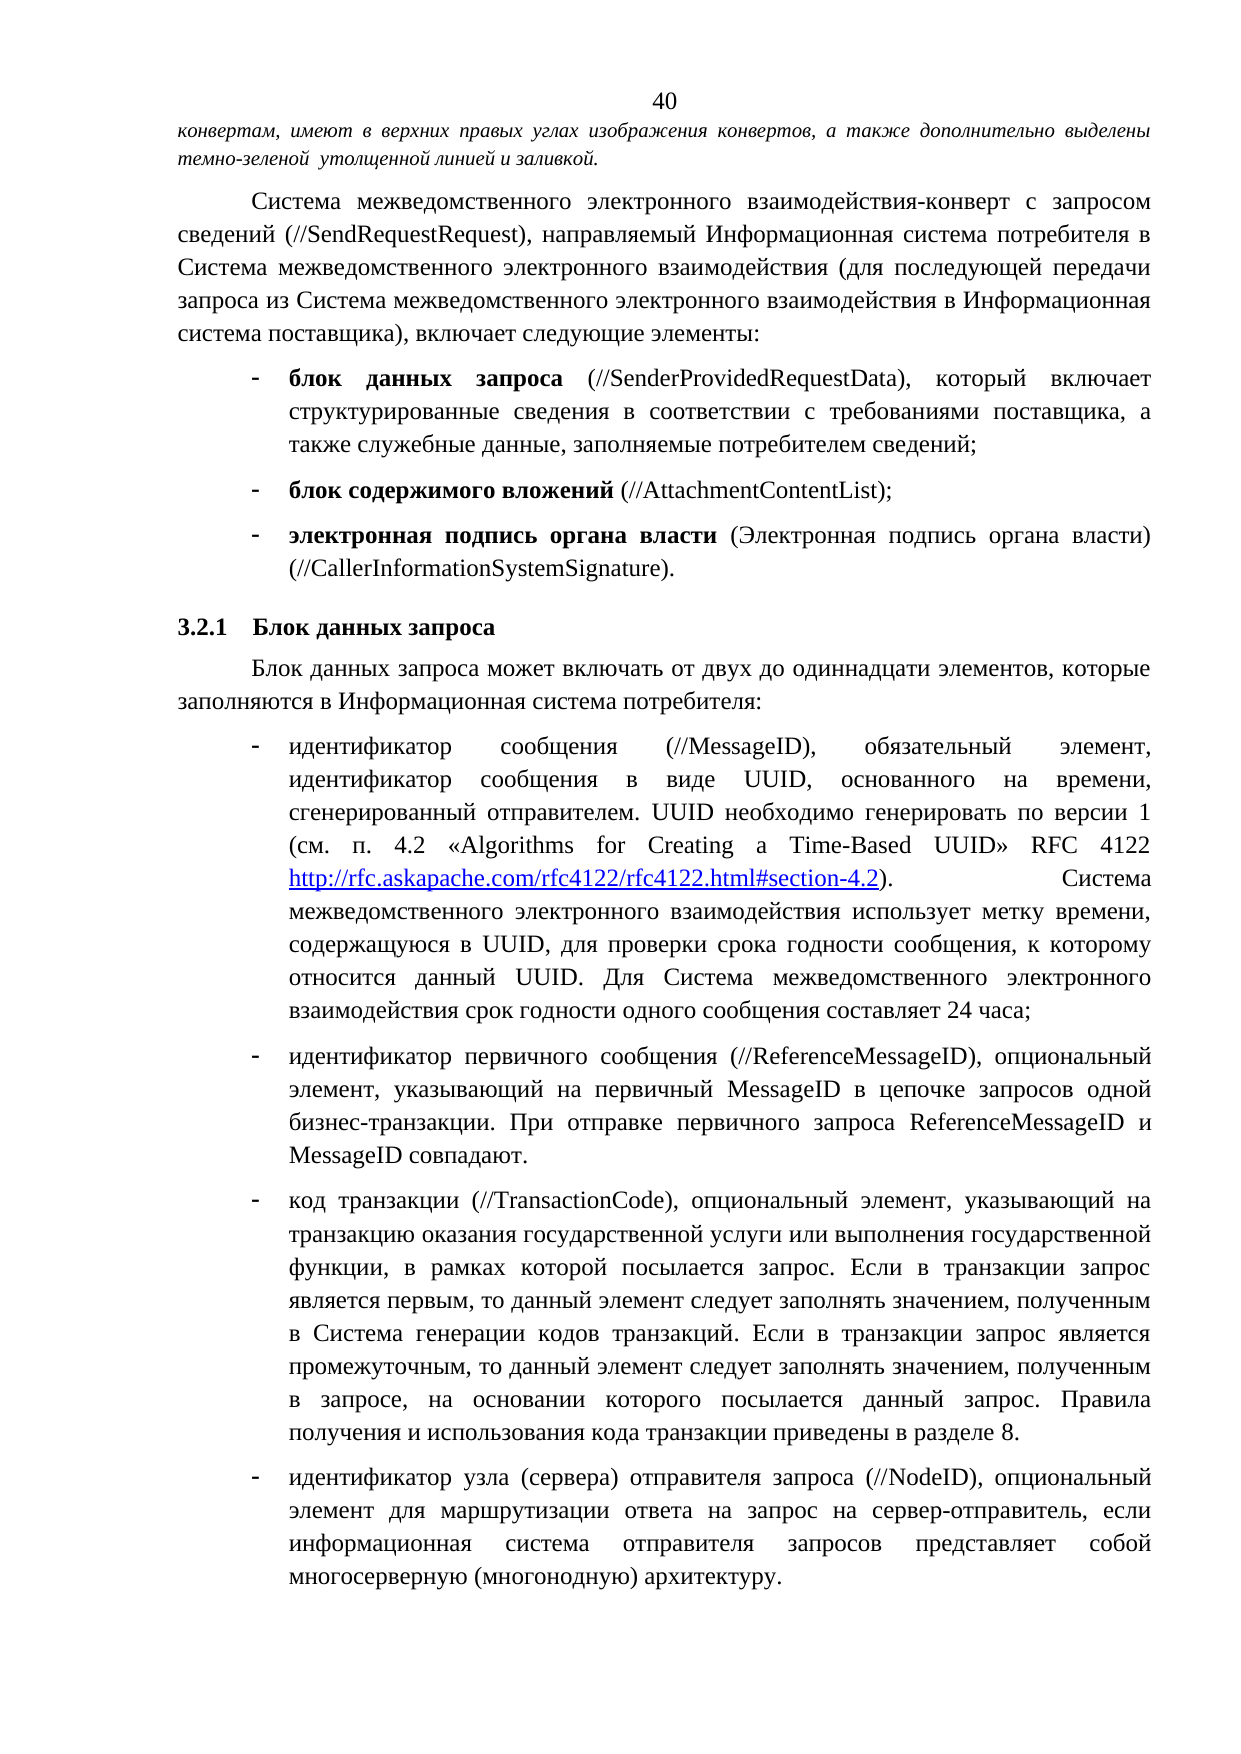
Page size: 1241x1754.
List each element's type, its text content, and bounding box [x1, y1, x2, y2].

list блок данных запроса (//SenderProvidedRequestData), который включает структурированные сведения в соответствии с требованиями поставщика, а также служебные данные, заполняемые потребителем сведений; [251, 363, 1152, 458]
list идентификатор узла (сервера) отправителя запроса (//NodeID), опциональный элемент для маршрутизации ответа на запрос на сервер-отправитель, если информационная система отправителя запросов представляет собой многосерверную (многонодную) архитектуру. [251, 1462, 1152, 1590]
text Система межведомственного электронного взаимодействия-конверт с запросом сведений (//SendRequestRequest), направляемый Информационная система потребителя в Система межведомственного электронного взаимодействия (для последующей передачи запроса из Система межведомственного электронного взаимодействия в Информационная система поставщика), включает следующие элементы: [177, 186, 1152, 347]
list блок содержимого вложений (//AttachmentContentList); [251, 475, 1152, 504]
text конвертам, имеют в верхних правых углах изображения конвертов, а также дополнительно выделены темно-зеленой утолщенной линией и заливкой. [177, 118, 1152, 170]
list код транзакции (//TransactionCode), опциональный элемент, указывающий на транзакцию оказания государственной услуги или выполнения государственной функции, в рамках которой посылается запрос. Если в транзакции запрос является первым, то данный элемент следует заполнять значением, полученным в Система генерации кодов транзакций. Если в транзакции запрос является промежуточным, то данный элемент следует заполнять значением, полученным в запросе, на основании которого посылается данный запрос. Правила получения и использования кода транзакции приведены в разделе 8. [251, 1186, 1152, 1446]
subtitle Блок данных запроса [177, 612, 1152, 640]
text Блок данных запроса может включать от двух до одиннадцати элементов, которые заполняются в Информационная система потребителя: [177, 653, 1152, 714]
list идентификатор сообщения (//MessageID), обязательный элемент, идентификатор сообщения в виде UUID, основанного на времени, сгенерированный отправителем. UUID необходимо генерировать по версии 1 (см. п. 4.2 «Algorithms for Creating a Time-Based UUID» RFC 4122 http://rfc.askapache.com/rfc4122/rfc4122.html#section-4.2). Система межведомственного электронного взаимодействия использует метку времени, содержащуюся в UUID, для проверки срока годности сообщения, к которому относится данный UUID. Для Система межведомственного электронного взаимодействия срок годности одного сообщения составляет 24 часа; [251, 731, 1152, 1024]
list электронная подпись органа власти (Электронная подпись органа власти) (//CallerInformationSystemSignature). [251, 521, 1152, 582]
list идентификатор первичного сообщения (//ReferenceMessageID), опциональный элемент, указывающий на первичный MessageID в цепочке запросов одной бизнес-транзакции. При отправке первичного запроса ReferenceMessageID и MessageID совпадают. [251, 1041, 1152, 1169]
